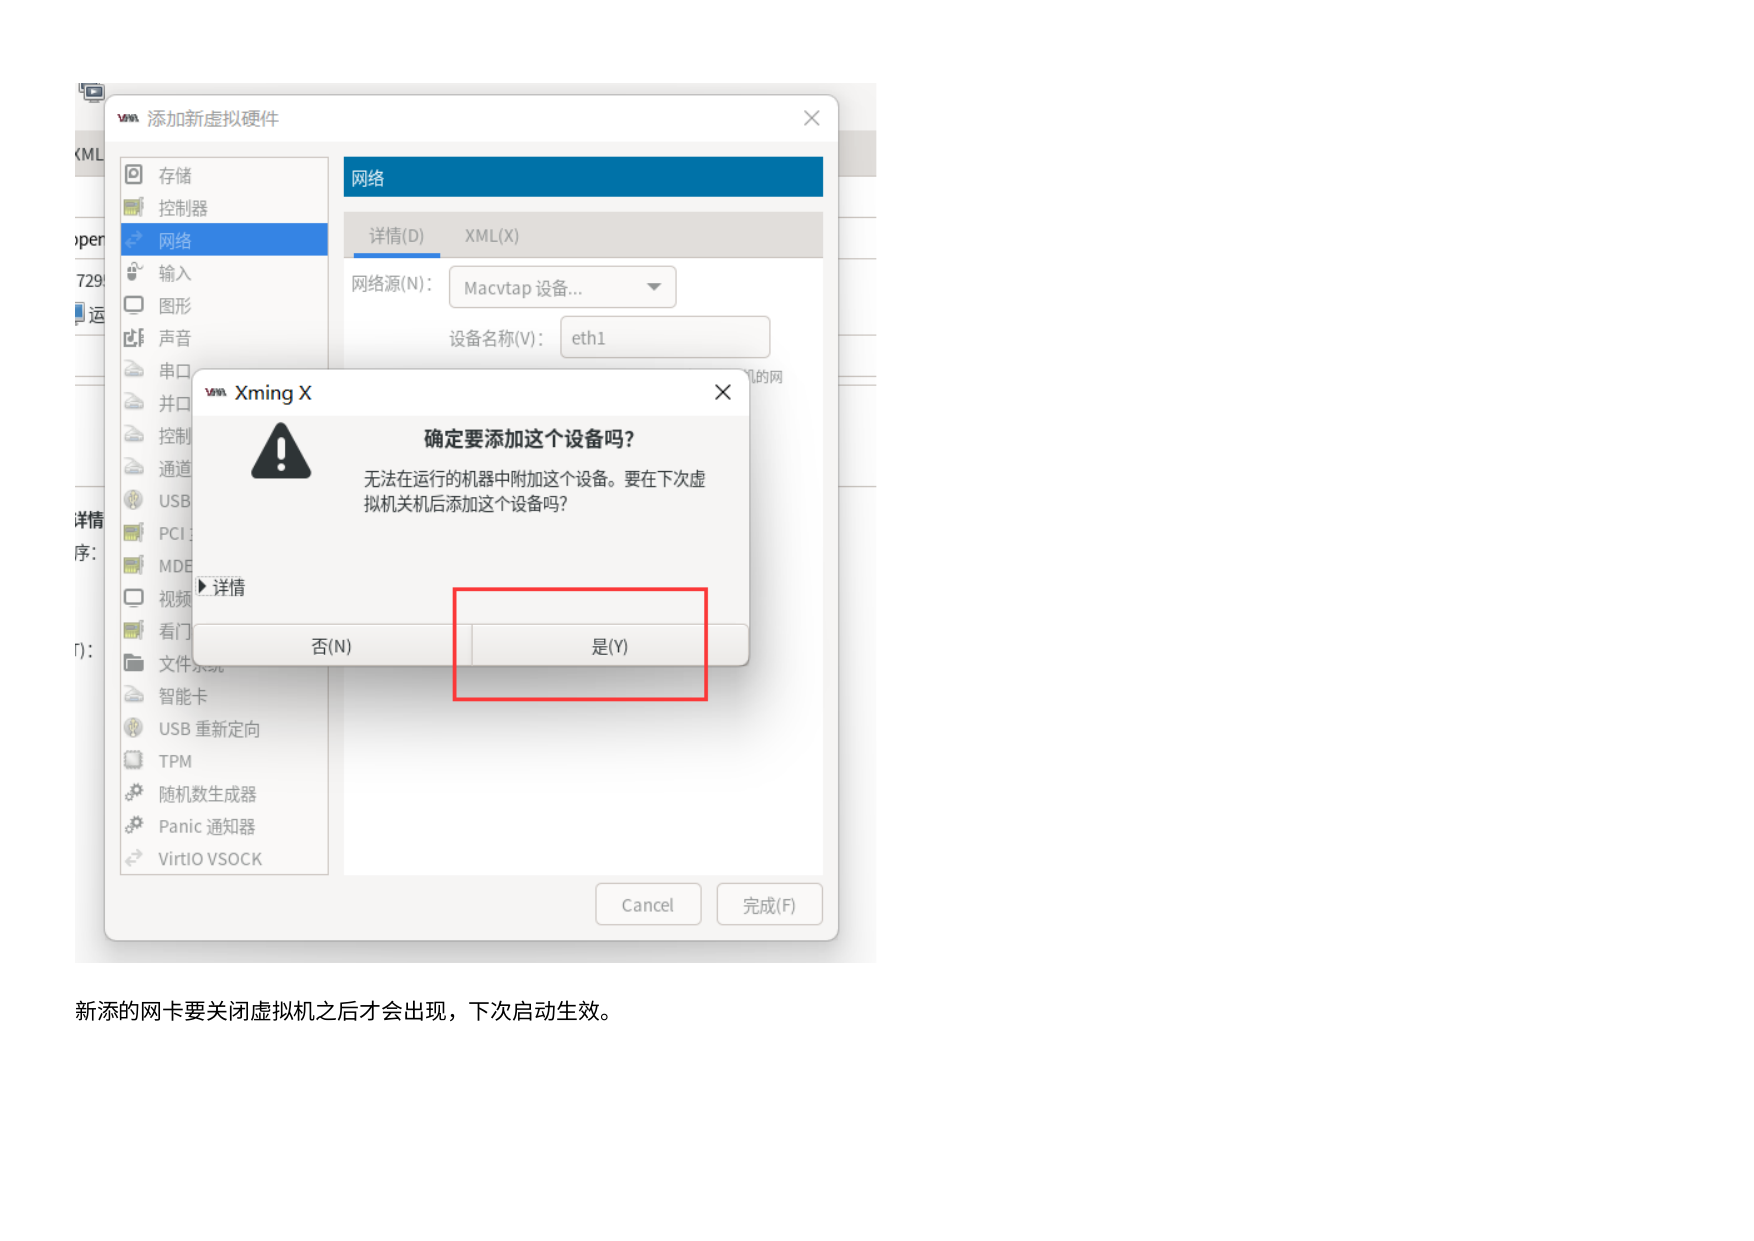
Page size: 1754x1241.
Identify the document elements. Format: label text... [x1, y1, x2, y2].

picture [75, 83, 877, 963]
text 新添的网卡要关闭虚拟机之后才会出现，下次启动生效。 [75, 994, 1679, 1026]
